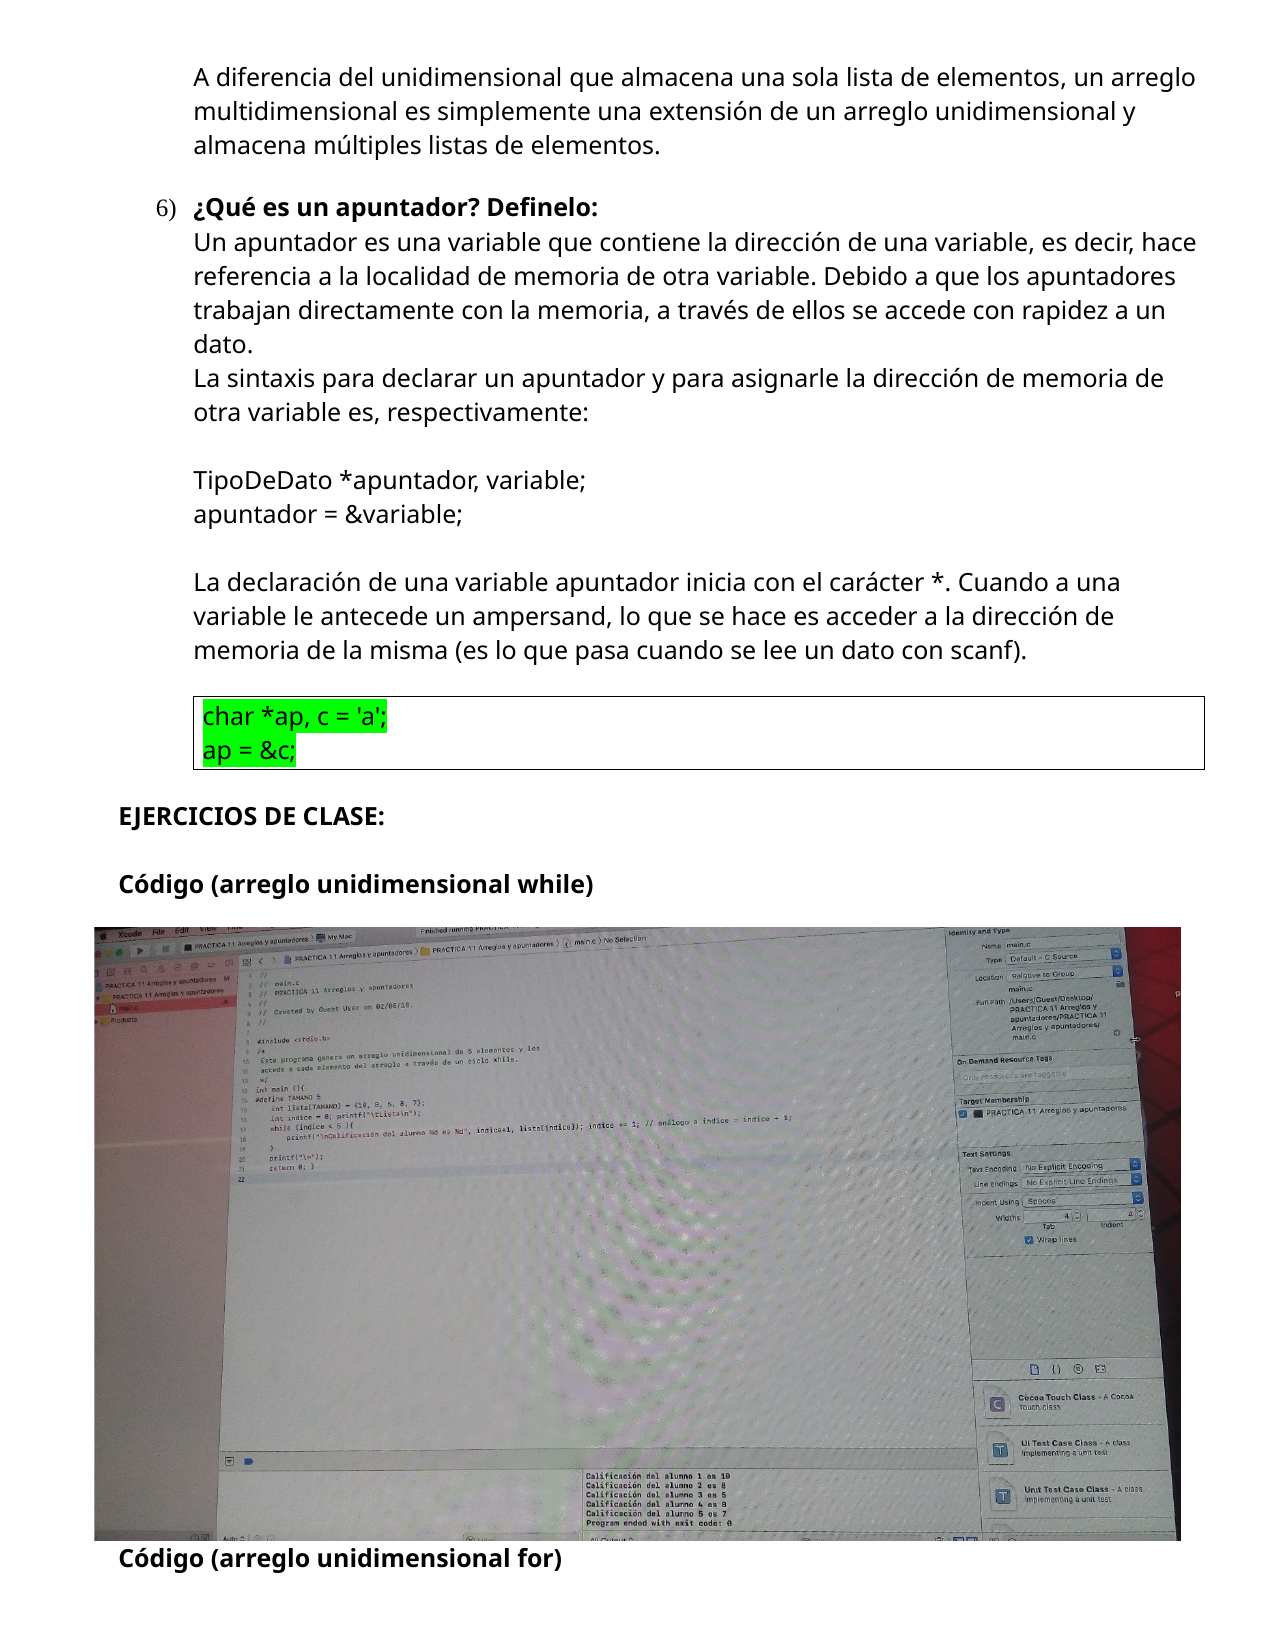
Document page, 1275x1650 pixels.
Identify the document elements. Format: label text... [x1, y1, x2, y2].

text Código (arreglo unidimensional for) [118, 1170, 1205, 1574]
list ap = &c; [194, 730, 1204, 769]
text Código (arreglo unidimensional while) [118, 867, 1205, 901]
list A diferencia del unidimensional que almacena una sola lista de elementos, un arreglo multidimensional es simplemente una extensión de un arreglo unidimensional y almacena múltiples listas de elementos. [156, 59, 1205, 190]
text EJERCICIOS DE CLASE: [118, 799, 1205, 833]
list char *ap, c = 'a'; [194, 697, 1204, 730]
list ¿Qué es un apuntador? Definelo: Un apuntador es una variable que contiene la dirección de una variable, es decir, hace referencia a la localidad de memoria de otra variable. Debido a que los apuntadores trabajan directamente con la memoria, a través de ellos se accede con rapidez a un dato. La sintaxis para declarar un apuntador y para asignarle la dirección de memoria de otra variable es, respectivamente: TipoDeDato *apuntador, variable; apuntador = &variable; La declaración de una variable apuntador inicia con el carácter *. Cuando a una variable le antecede un ampersand, lo que se hace es acceder a la dirección de memoria de la misma (es lo que pasa cuando se lee un dato con scanf). [156, 190, 1205, 696]
